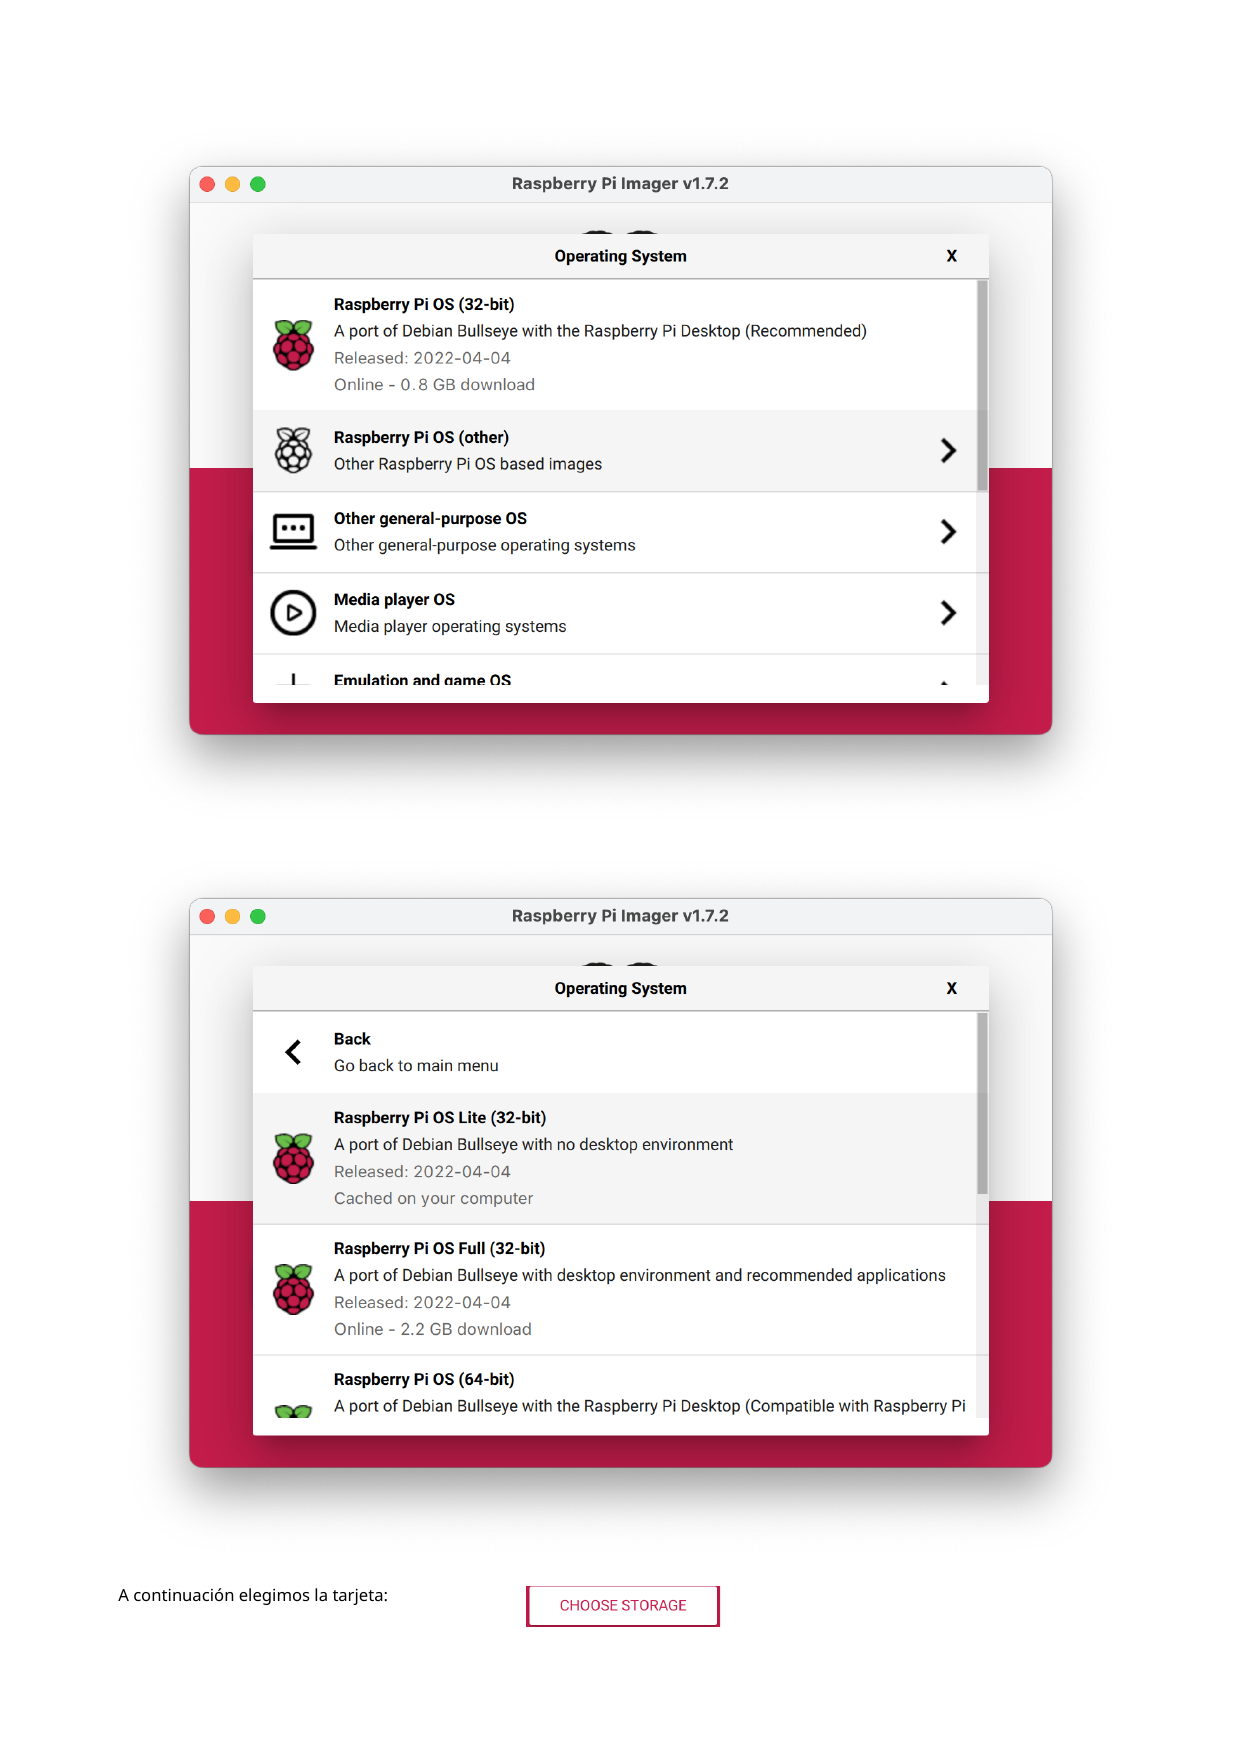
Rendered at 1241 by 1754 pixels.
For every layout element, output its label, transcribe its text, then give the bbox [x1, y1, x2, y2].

picture [118, 850, 1123, 1561]
picture [526, 1586, 721, 1627]
text A continuación elegimos la tarjeta: [118, 1583, 1122, 1606]
picture [118, 118, 1123, 828]
